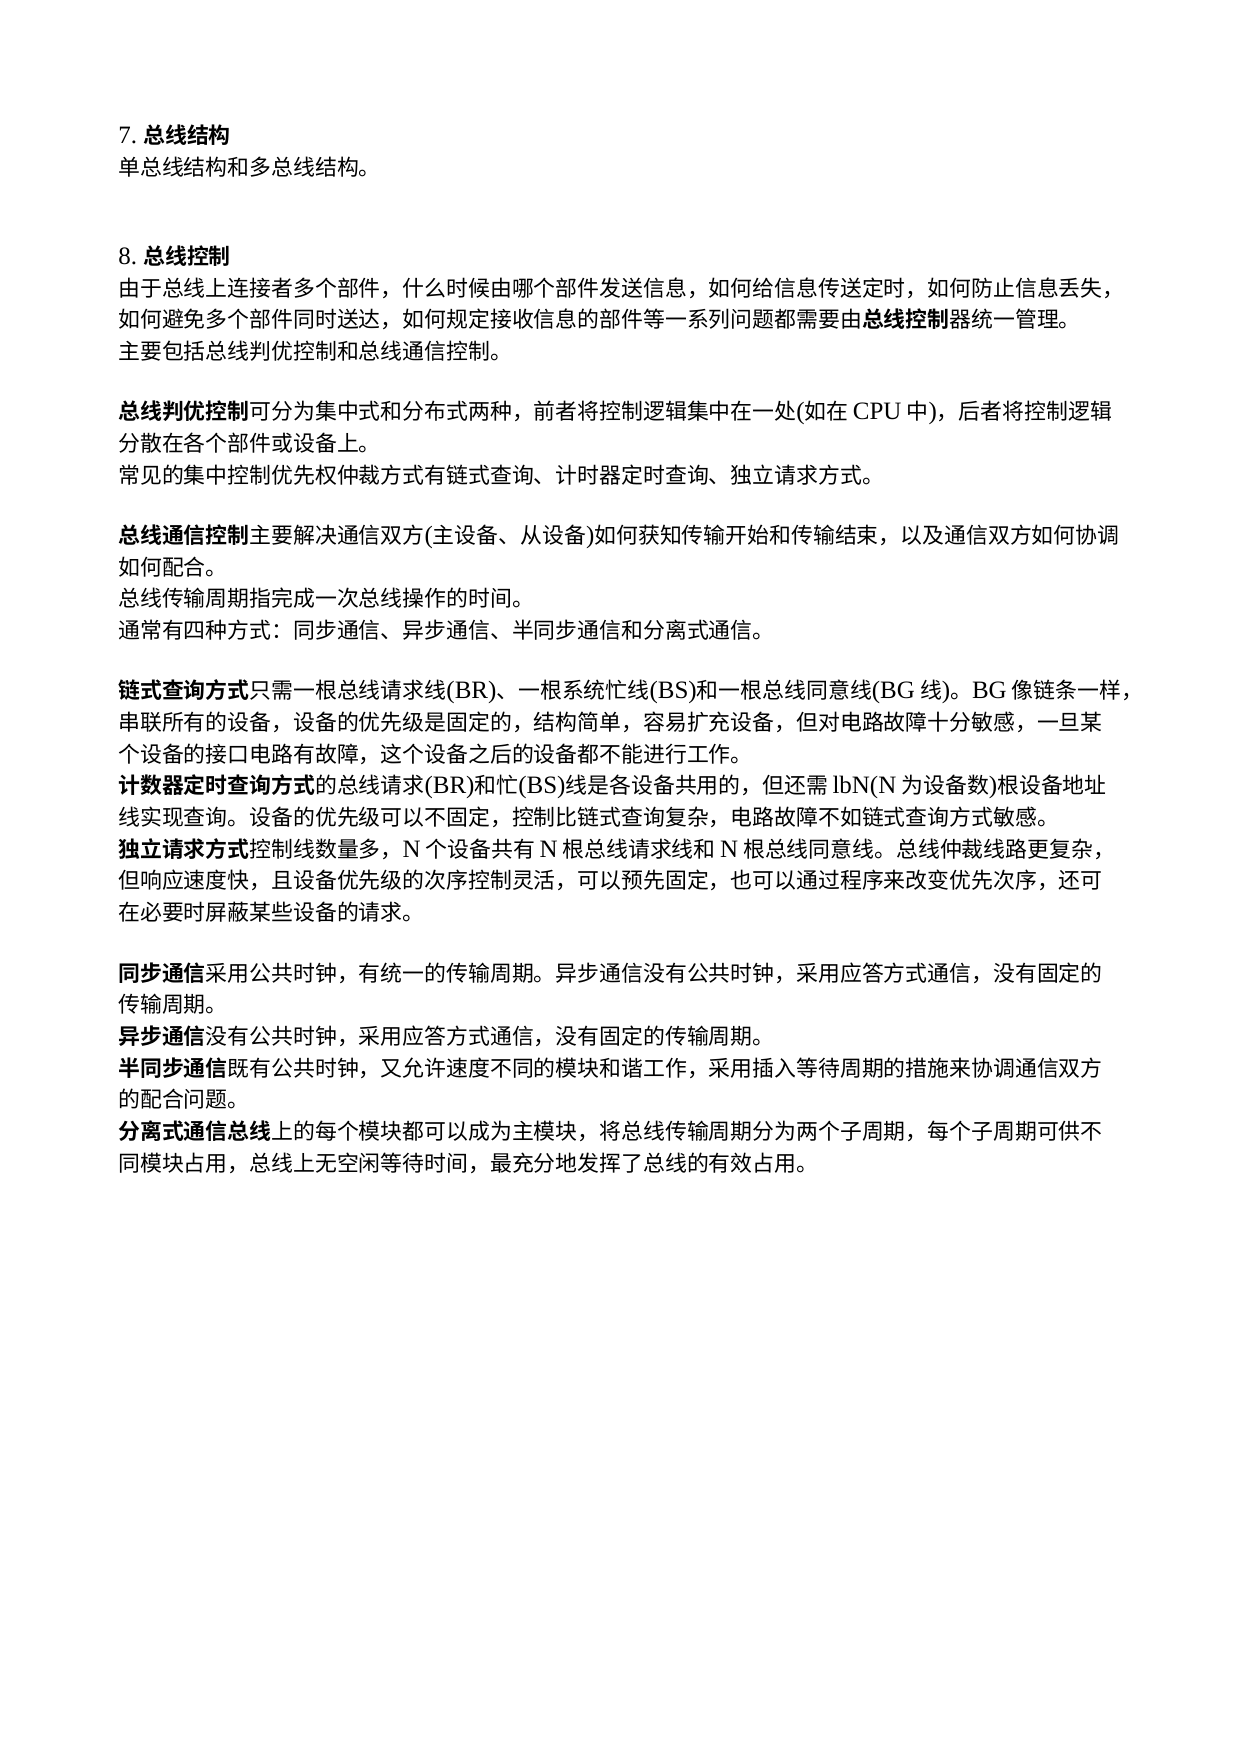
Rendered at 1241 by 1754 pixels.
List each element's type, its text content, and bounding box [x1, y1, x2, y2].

text 分离式通信总线上的每个模块都可以成为主模块，将总线传输周期分为两个子周期，每个子周期可供不同模块占用，总线上无空闲等待时间，最充分地发挥了总线的有效占用。 [118, 1114, 1122, 1177]
text 8. 总线控制 [118, 239, 1122, 271]
text 主要包括总线判优控制和总线通信控制。 [118, 334, 1122, 366]
text 总线传输周期指完成一次总线操作的时间。 [118, 581, 1122, 613]
text 常见的集中控制优先权仲裁方式有链式查询、计时器定时查询、独立请求方式。 [118, 458, 1122, 489]
text 通常有四种方式：同步通信、异步通信、半同步通信和分离式通信。 [118, 613, 1122, 645]
text 7. 总线结构 [118, 118, 1122, 150]
text 同步通信采用公共时钟，有统一的传输周期。异步通信没有公共时钟，采用应答方式通信，没有固定的传输周期。 [118, 956, 1122, 1019]
text 独立请求方式控制线数量多，N个设备共有N根总线请求线和N根总线同意线。总线仲裁线路更复杂，但响应速度快，且设备优先级的次序控制灵活，可以预先固定，也可以通过程序来改变优先次序，还可在必要时屏蔽某些设备的请求。 [118, 832, 1122, 927]
text 半同步通信既有公共时钟，又允许速度不同的模块和谐工作，采用插入等待周期的措施来协调通信双方的配合问题。 [118, 1051, 1122, 1114]
text 单总线结构和多总线结构。 [118, 150, 1122, 181]
text 总线判优控制可分为集中式和分布式两种，前者将控制逻辑集中在一处(如在CPU中)，后者将控制逻辑分散在各个部件或设备上。 [118, 394, 1122, 458]
text 异步通信没有公共时钟，采用应答方式通信，没有固定的传输周期。 [118, 1019, 1122, 1051]
text 由于总线上连接者多个部件，什么时候由哪个部件发送信息，如何给信息传送定时，如何防止信息丢失，如何避免多个部件同时送达，如何规定接收信息的部件等一系列问题都需要由总线控制器统一管理。 [118, 271, 1122, 334]
text 总线通信控制主要解决通信双方(主设备、从设备)如何获知传输开始和传输结束，以及通信双方如何协调如何配合。 [118, 518, 1122, 581]
text 计数器定时查询方式的总线请求(BR)和忙(BS)线是各设备共用的，但还需lbN(N为设备数)根设备地址线实现查询。设备的优先级可以不固定，控制比链式查询复杂，电路故障不如链式查询方式敏感。 [118, 768, 1122, 832]
text 链式查询方式只需一根总线请求线(BR)、一根系统忙线(BS)和一根总线同意线(BG线)。BG像链条一样，串联所有的设备，设备的优先级是固定的，结构简单，容易扩充设备，但对电路故障十分敏感，一旦某个设备的接口电路有故障，这个设备之后的设备都不能进行工作。 [118, 673, 1122, 768]
